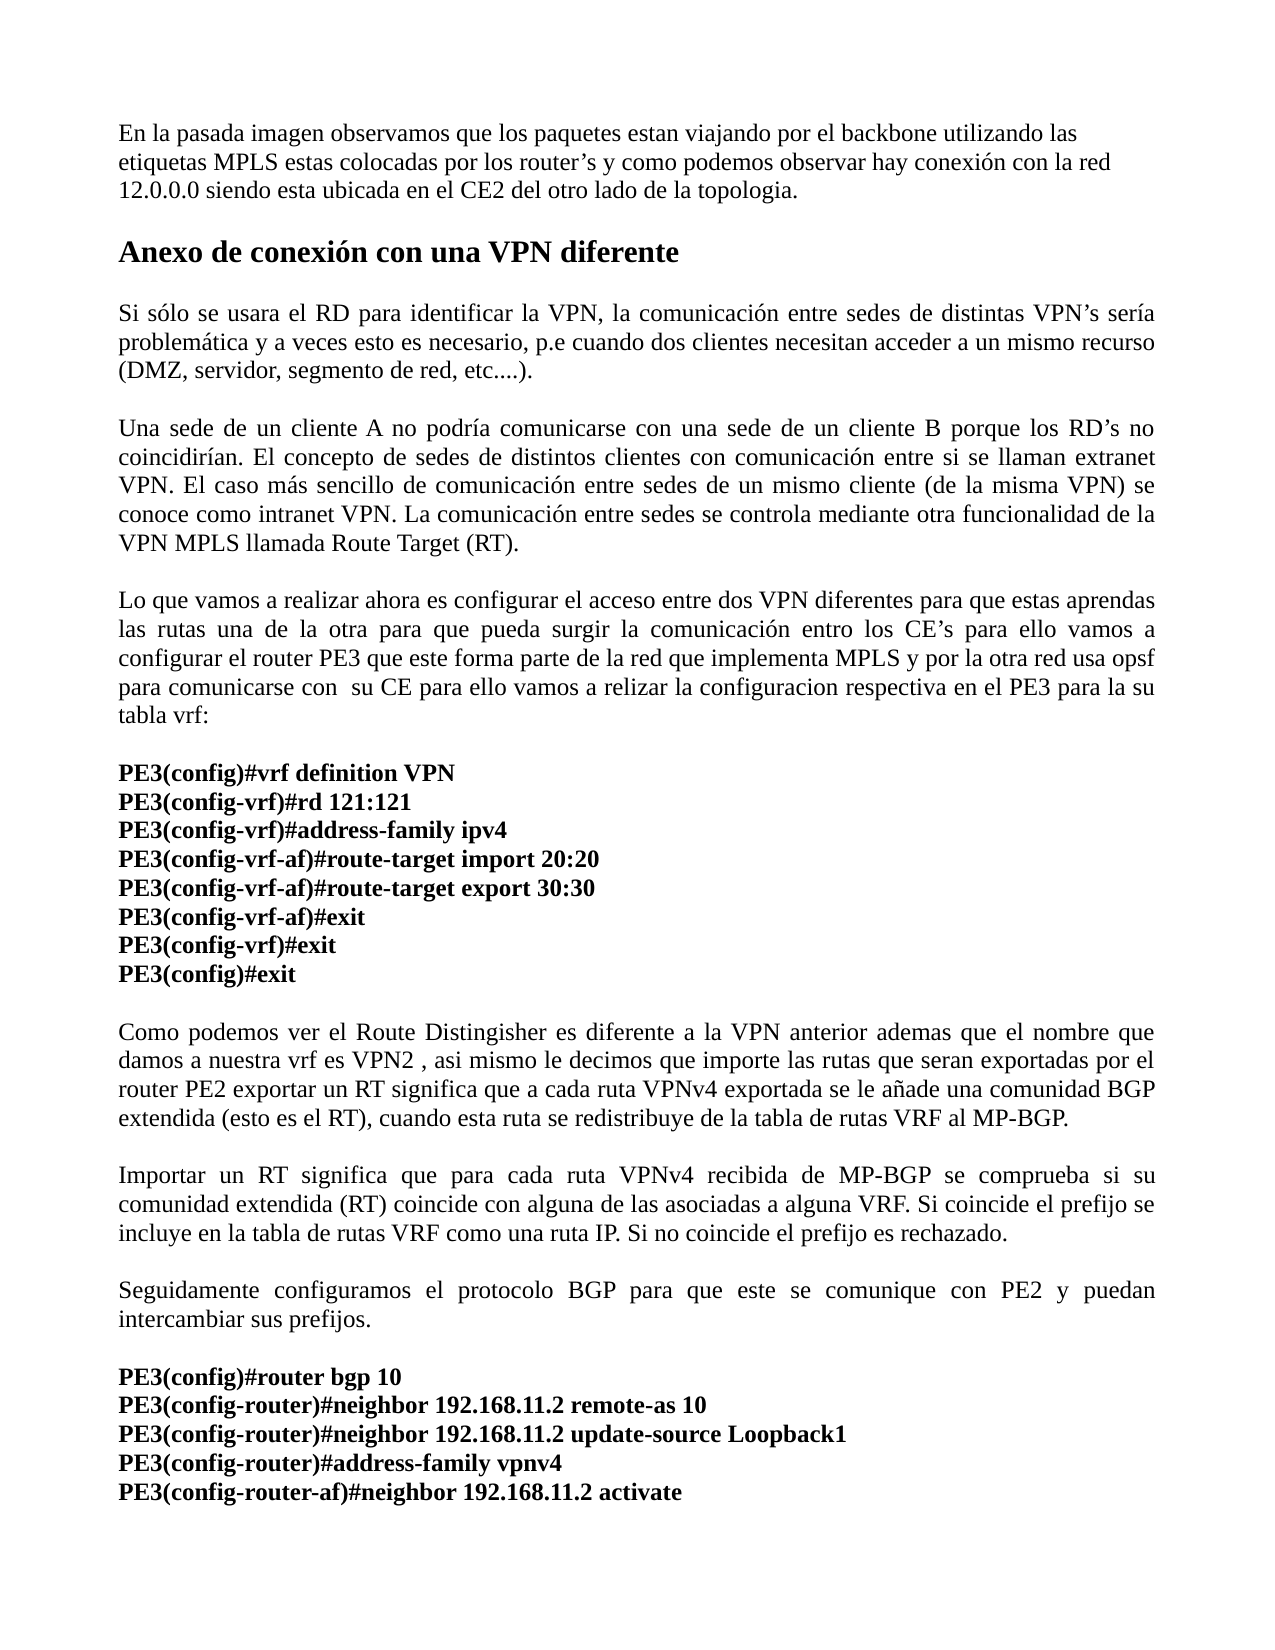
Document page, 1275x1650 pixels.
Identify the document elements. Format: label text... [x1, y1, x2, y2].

text PE3(config-router)#address-family vpnv4 [118, 1448, 1157, 1477]
text PE3(config)#vrf definition VPN [118, 758, 1157, 787]
text PE3(config)#exit [118, 959, 1157, 988]
text Una sede de un cliente A no podría comunicarse con una sede de un cliente B porque los RD’s no coincidirían. El concepto de sedes de distintos clientes con comunicación entre si se llaman extranet VPN. El caso más sencillo de comunicación entre sedes de un mismo cliente (de la misma VPN) se conoce como intranet VPN. La comunicación entre sedes se controla mediante otra funcionalidad de la VPN MPLS llamada Route Target (RT). [118, 413, 1157, 557]
text PE3(config-vrf)#rd 121:121 [118, 787, 1157, 815]
text PE3(config-router)#neighbor 192.168.11.2 remote-as 10 [118, 1390, 1157, 1419]
text Como podemos ver el Route Distingisher es diferente a la VPN anterior ademas que el nombre que damos a nuestra vrf es VPN2 , asi mismo le decimos que importe las rutas que seran exportadas por el router PE2 exportar un RT significa que a cada ruta VPNv4 exportada se le añade una comunidad BGP extendida (esto es el RT), cuando esta ruta se redistribuye de la tabla de rutas VRF al MP-BGP. [118, 1017, 1157, 1132]
text Anexo de conexión con una VPN diferente [118, 233, 1157, 269]
text Seguidamente configuramos el protocolo BGP para que este se comunique con PE2 y puedan intercambiar sus prefijos. [118, 1275, 1157, 1333]
text PE3(config)#router bgp 10 [118, 1362, 1157, 1390]
text PE3(config-vrf)#address-family ipv4 [118, 815, 1157, 844]
text PE3(config-vrf)#exit [118, 930, 1157, 959]
text PE3(config-vrf-af)#exit [118, 902, 1157, 930]
text PE3(config-router-af)#neighbor 192.168.11.2 activate [118, 1477, 1157, 1505]
text En la pasada imagen observamos que los paquetes estan viajando por el backbone utilizando las etiquetas MPLS estas colocadas por los router’s y como podemos observar hay conexión con la red 12.0.0.0 siendo esta ubicada en el CE2 del otro lado de la topologia. [118, 118, 1157, 204]
text Lo que vamos a realizar ahora es configurar el acceso entre dos VPN diferentes para que estas aprendas las rutas una de la otra para que pueda surgir la comunicación entro los CE’s para ello vamos a configurar el router PE3 que este forma parte de la red que implementa MPLS y por la otra red usa opsf para comunicarse con su CE para ello vamos a relizar la configuracion respectiva en el PE3 para la su tabla vrf: [118, 585, 1157, 729]
text Si sólo se usara el RD para identificar la VPN, la comunicación entre sedes de distintas VPN’s sería problemática y a veces esto es necesario, p.e cuando dos clientes necesitan acceder a un mismo recurso (DMZ, servidor, segmento de red, etc....). [118, 298, 1157, 384]
text PE3(config-vrf-af)#route-target import 20:20 [118, 844, 1157, 873]
text PE3(config-vrf-af)#route-target export 30:30 [118, 873, 1157, 902]
text Importar un RT significa que para cada ruta VPNv4 recibida de MP-BGP se comprueba si su comunidad extendida (RT) coincide con alguna de las asociadas a alguna VRF. Si coincide el prefijo se incluye en la tabla de rutas VRF como una ruta IP. Si no coincide el prefijo es rechazado. [118, 1160, 1157, 1247]
text PE3(config-router)#neighbor 192.168.11.2 update-source Loopback1 [118, 1419, 1157, 1448]
